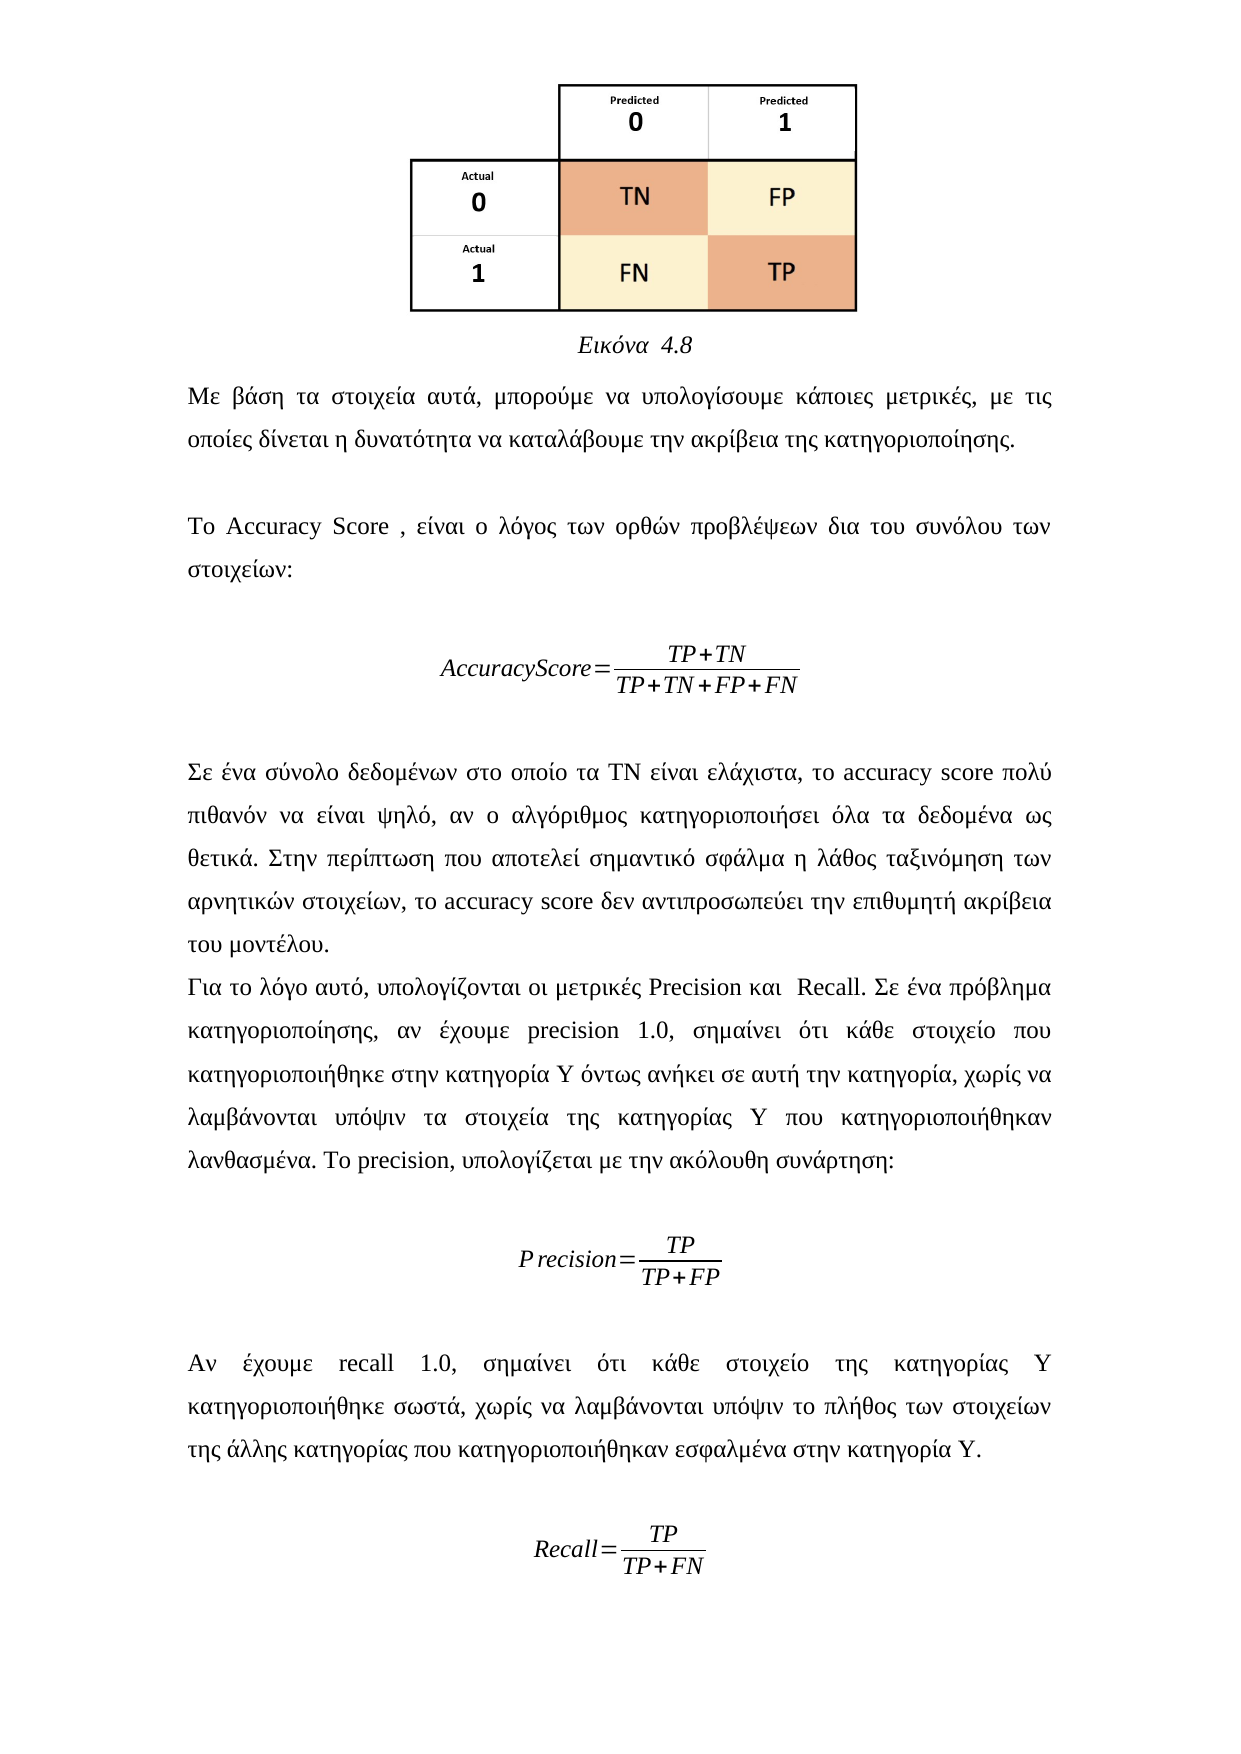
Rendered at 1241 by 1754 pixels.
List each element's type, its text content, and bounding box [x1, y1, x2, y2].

text Με βάση τα στοιχεία αυτά, μπορούμε να υπολογίσουμε κάποιες μετρικές, με τις οποίες δίνεται η δυνατότητα να καταλάβουμε την ακρίβεια της κατηγοριοποίησης. [187, 381, 1053, 453]
text Σε ένα σύνολο δεδομένων στο οποίο τα TN είναι ελάχιστα, το accuracy score πολύ πιθανόν να είναι ψηλό, αν ο αλγόριθμος κατηγοριοποιήσει όλα τα δεδομένα ως θετικά. Στην περίπτωση που αποτελεί σημαντικό σφάλμα η λάθος ταξινόμηση των αρνητικών στοιχείων, το accuracy score δεν αντιπροσωπεύει την επιθυμητή ακρίβεια του μοντέλου. [187, 757, 1053, 958]
picture [406, 80, 864, 318]
text Αν έχουμε recall 1.0, σημαίνει ότι κάθε στοιχείο της κατηγορίας Υ κατηγοριοποιήθηκε σωστά, χωρίς να λαμβάνονται υπόψιν το πλήθος των στοιχείων της άλλης κατηγορίας που κατηγοριοποιήθηκαν εσφαλμένα στην κατηγορία Y. [187, 1348, 1053, 1463]
text Εικόνα 4.8 [406, 318, 864, 359]
text Για το λόγο αυτό, υπολογίζονται οι μετρικές Precision και Recall. Σε ένα πρόβλημα κατηγοριοποίησης, αν έχουμε precision 1.0, σημαίνει ότι κάθε στοιχείο που κατηγοριοποιήθηκε στην κατηγορία Y όντως ανήκει σε αυτή την κατηγορία, χωρίς να λαμβάνονται υπόψιν τα στοιχεία της κατηγορίας Υ που κατηγοριοποιήθηκαν λανθασμένα. Το precision, υπολογίζεται με την ακόλουθη συνάρτηση: [187, 972, 1053, 1174]
text Το Accuracy Score , είναι ο λόγος των ορθών προβλέψεων δια του συνόλου των στοιχείων: [187, 511, 1053, 583]
